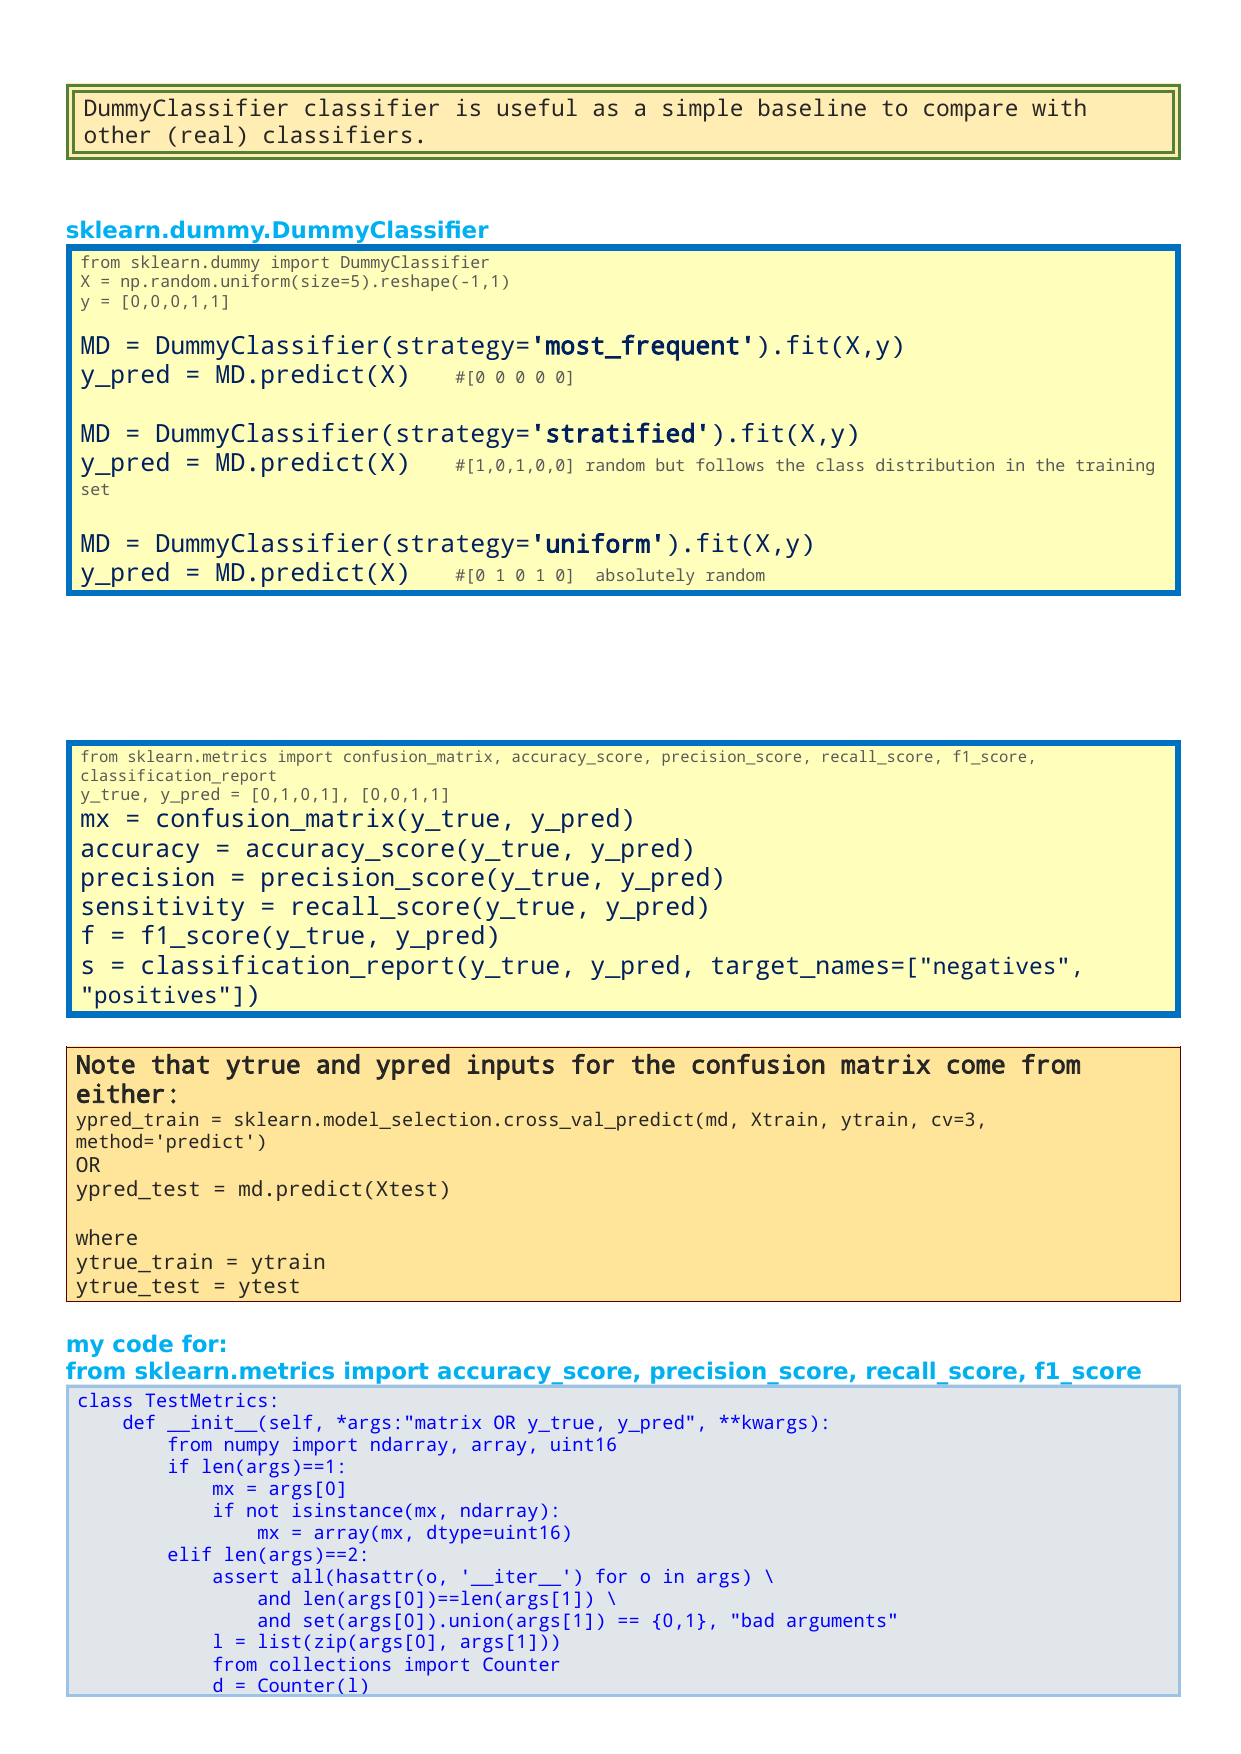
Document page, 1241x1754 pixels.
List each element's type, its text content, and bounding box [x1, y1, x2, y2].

text mx = confusion_matrix(y_true, y_pred) [72, 796, 1175, 825]
text mx = args[0] [69, 1472, 1178, 1494]
title from sklearn.metrics import accuracy_score, precision_score, recall_score, f1_score [66, 1358, 1181, 1384]
text where [67, 1222, 1180, 1246]
text and len(args[0])==len(args[1]) \ [69, 1582, 1178, 1604]
title my code for: [66, 1331, 1181, 1358]
text mx = array(mx, dtype=uint16) [69, 1516, 1178, 1538]
text f = f1_score(y_true, y_pred) [72, 913, 1175, 942]
text y_true, y_pred = [0,1,0,1], [0,0,1,1] [72, 777, 1175, 796]
text assert all(hasattr(o, '__iter__') for o in args) \ [69, 1560, 1178, 1582]
text ytrue_test = ytest [67, 1271, 1180, 1301]
text y_pred = MD.predict(X) #[0 0 0 0 0] [72, 352, 1175, 381]
text from collections import Counter [69, 1648, 1178, 1670]
text d = Counter(l) [69, 1670, 1178, 1694]
text def __init__(self, *args:"matrix OR y_true, y_pred", **kwargs): [69, 1407, 1178, 1428]
text and set(args[0]).union(args[1]) == {0,1}, "bad arguments" [69, 1604, 1178, 1626]
text Note that ytrue and ypred inputs for the confusion matrix come from either: [67, 1048, 1180, 1105]
text MD = DummyClassifier(strategy='uniform').fit(X,y) [72, 521, 1175, 550]
text y_pred = MD.predict(X) #[1,0,1,0,0] random but follows the class distribution in the training set [72, 440, 1175, 492]
text MD = DummyClassifier(strategy='stratified').fit(X,y) [72, 410, 1175, 440]
text from sklearn.dummy import DummyClassifier [72, 251, 1175, 264]
text y_pred = MD.predict(X) #[0 1 0 1 0] absolutely random [72, 550, 1175, 590]
text sensitivity = recall_score(y_true, y_pred) [72, 884, 1175, 913]
text if not isinstance(mx, ndarray): [69, 1494, 1178, 1516]
text if len(args)==1: [69, 1451, 1178, 1472]
text class TestMetrics: [69, 1388, 1178, 1407]
text y = [0,0,0,1,1] [72, 283, 1175, 303]
text s = classification_report(y_true, y_pred, target_names=["negatives", "positives"]) [72, 942, 1175, 1011]
text X = np.random.uniform(size=5).reshape(-1,1) [72, 264, 1175, 283]
title sklearn.dummy.DummyClassifier [66, 218, 1181, 244]
text ypred_train = sklearn.model_selection.cross_val_predict(md, Xtrain, ytrain, cv=3, method='predict') [67, 1105, 1180, 1149]
text l = list(zip(args[0], args[1])) [69, 1626, 1178, 1648]
text from numpy import ndarray, array, uint16 [69, 1428, 1178, 1451]
text ypred_test = md.predict(Xtest) [67, 1173, 1180, 1198]
text accuracy = accuracy_score(y_true, y_pred) [72, 825, 1175, 855]
text MD = DummyClassifier(strategy='most_frequent').fit(X,y) [72, 323, 1175, 352]
text OR [67, 1149, 1180, 1173]
text elif len(args)==2: [69, 1538, 1178, 1560]
text DummyClassifier classifier is useful as a simple baseline to compare with other (real) classifiers. [69, 87, 1178, 157]
text from sklearn.metrics import confusion_matrix, accuracy_score, precision_score, recall_score, f1_score, classification_report [72, 746, 1175, 777]
text precision = precision_score(y_true, y_pred) [72, 855, 1175, 884]
text ytrue_train = ytrain [67, 1246, 1180, 1271]
